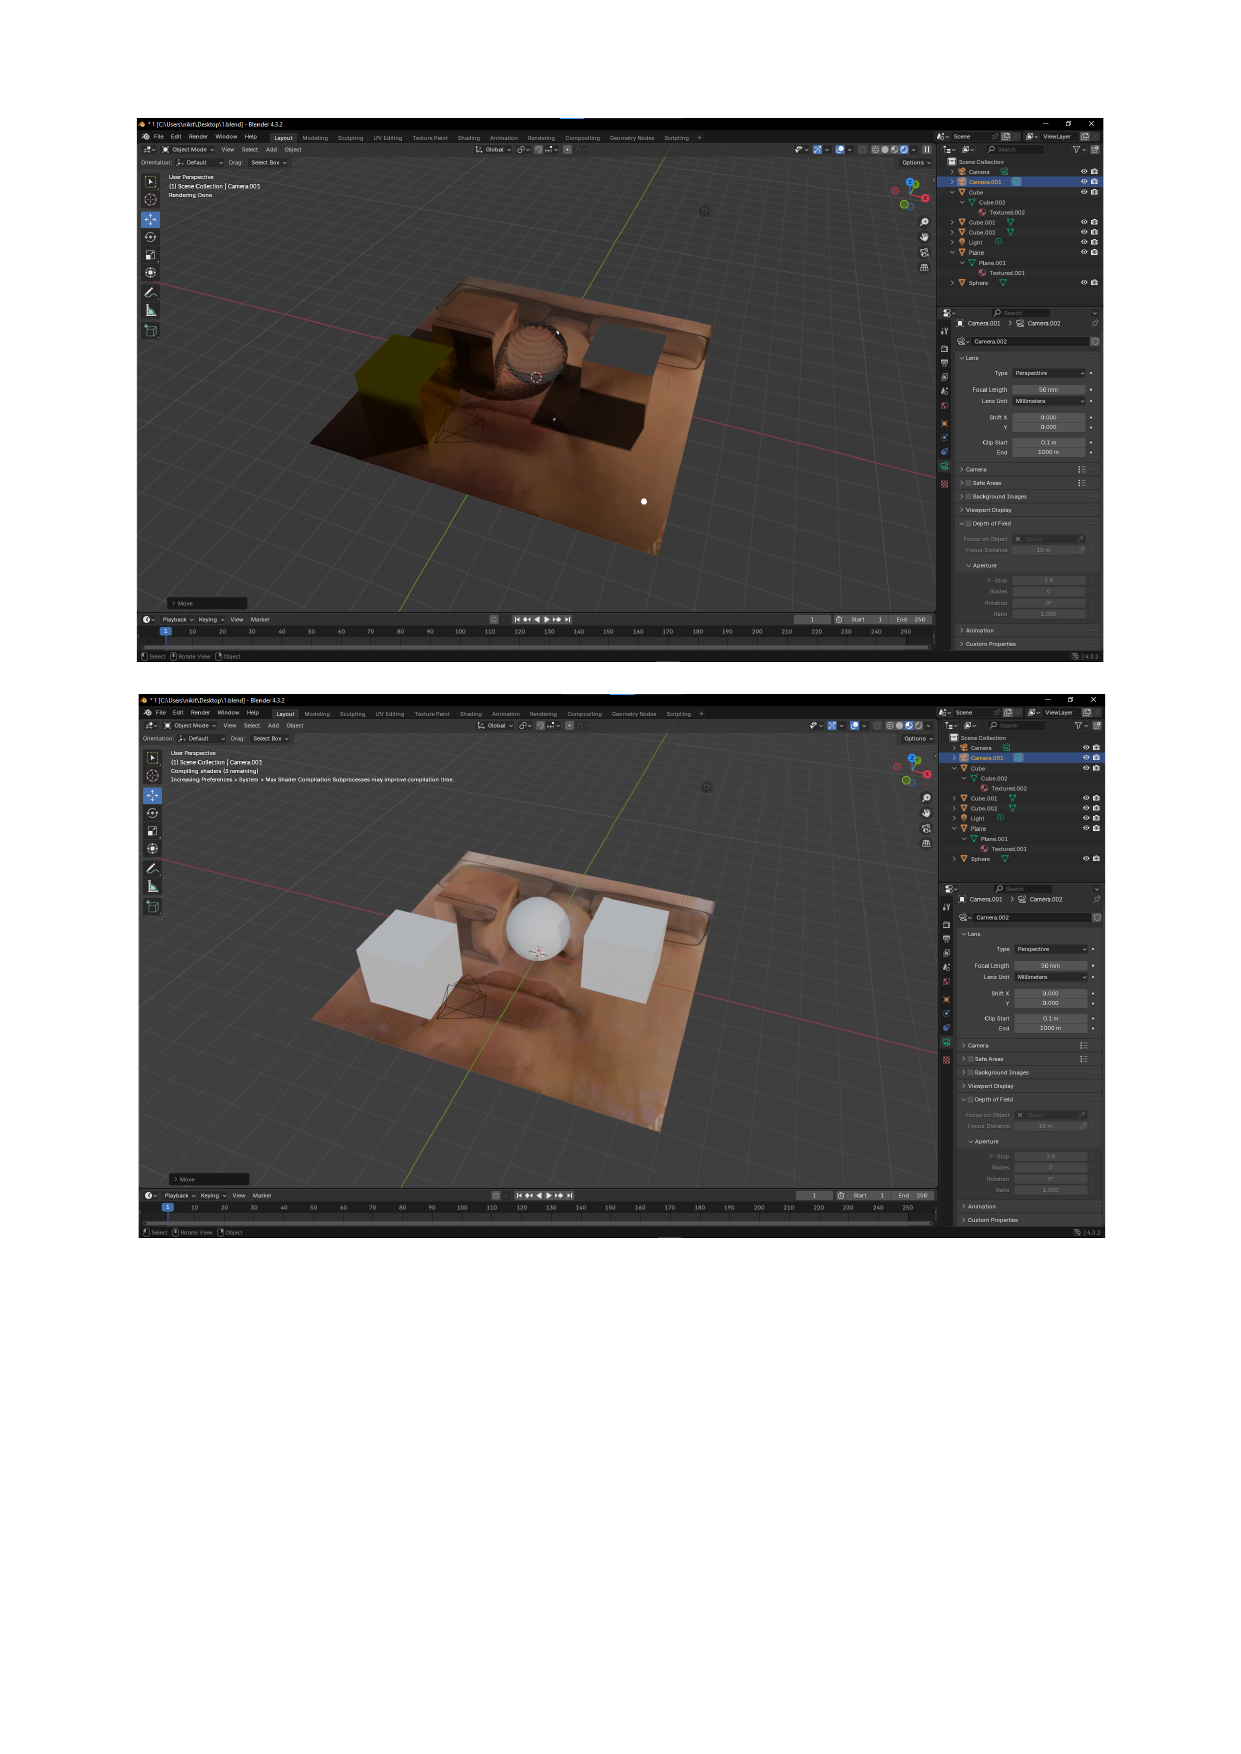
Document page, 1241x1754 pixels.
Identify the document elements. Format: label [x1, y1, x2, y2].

picture [138, 694, 1105, 1238]
picture [136, 118, 1104, 662]
